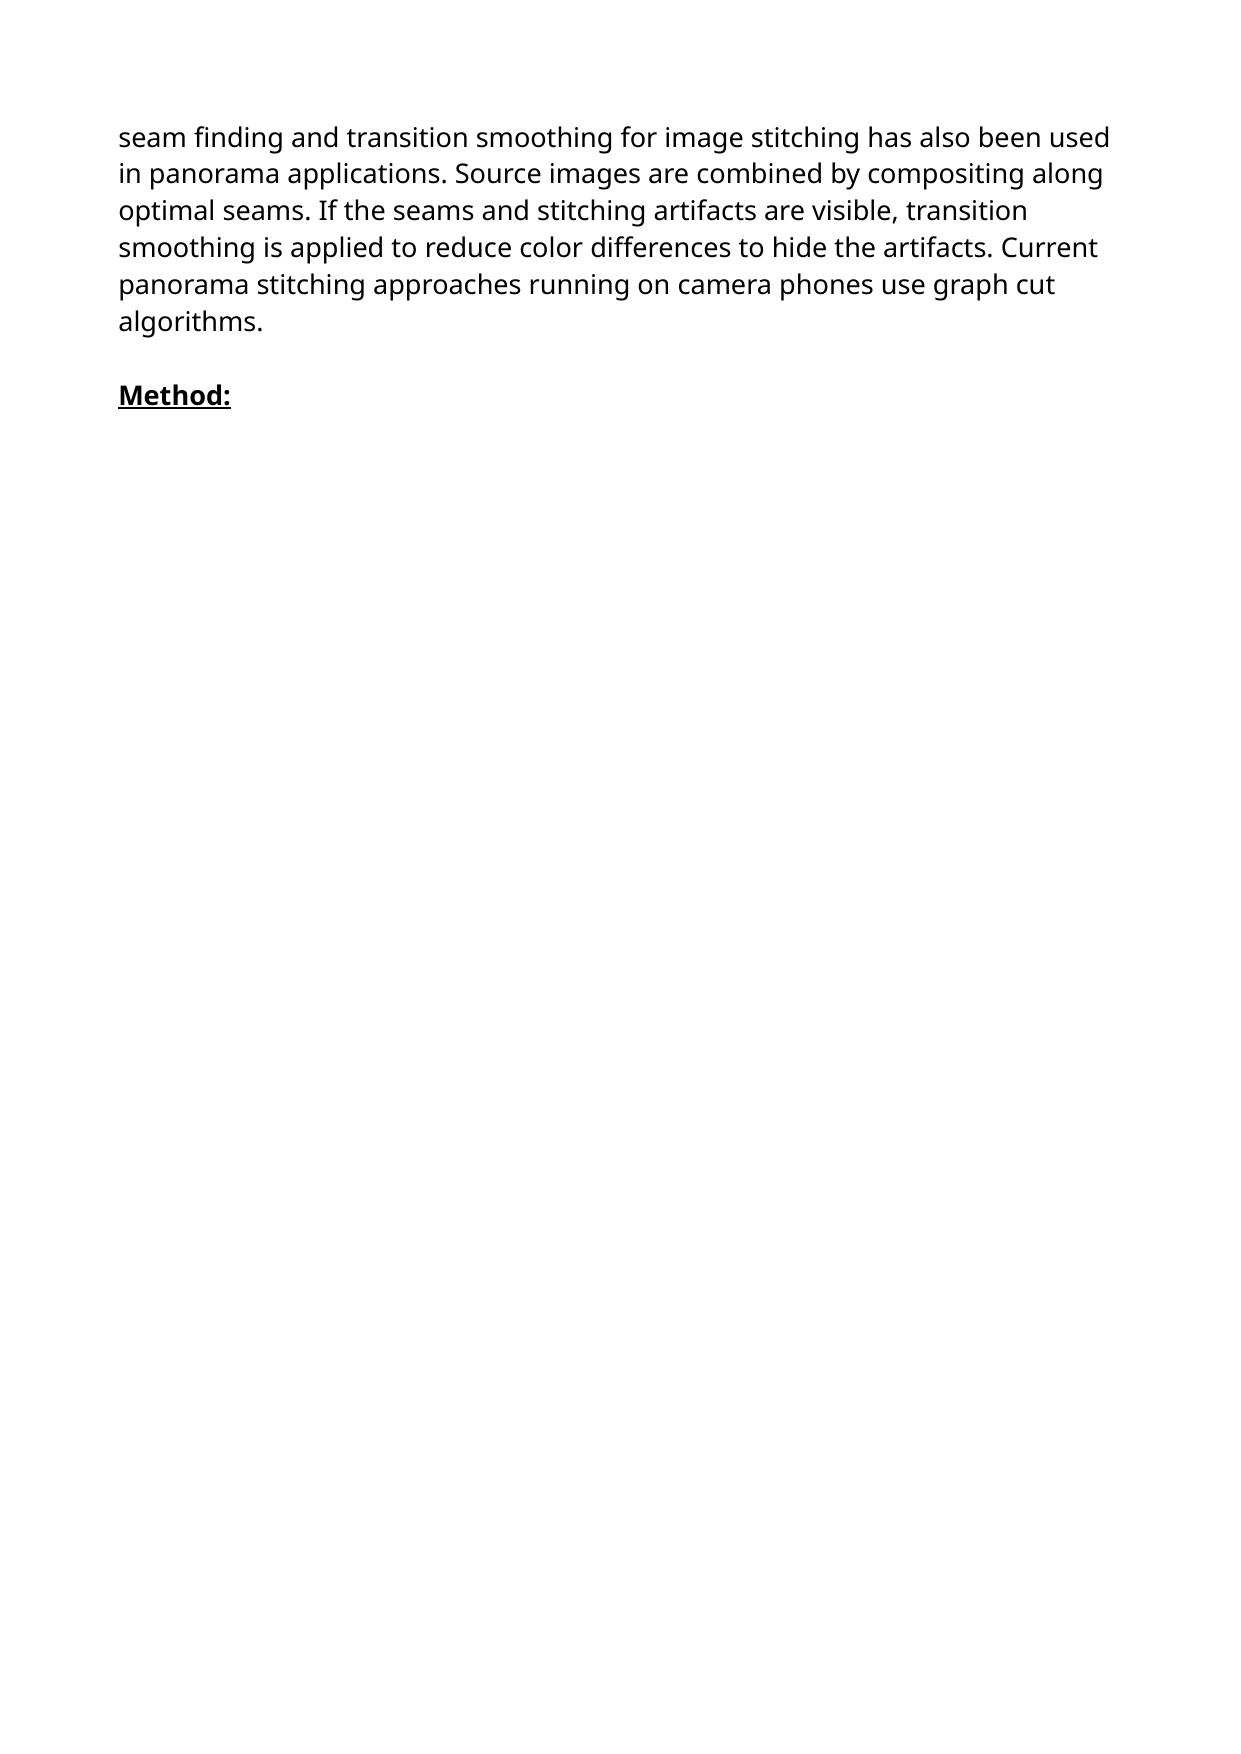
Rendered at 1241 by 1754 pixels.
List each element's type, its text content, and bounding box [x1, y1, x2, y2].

text seam finding and transition smoothing for image stitching has also been used in panorama applications. Source images are combined by compositing along optimal seams. If the seams and stitching artifacts are visible, transition smoothing is applied to reduce color differences to hide the artifacts. Current panorama stitching approaches running on camera phones use graph cut algorithms. [118, 118, 1122, 339]
text Method: [118, 376, 1122, 413]
